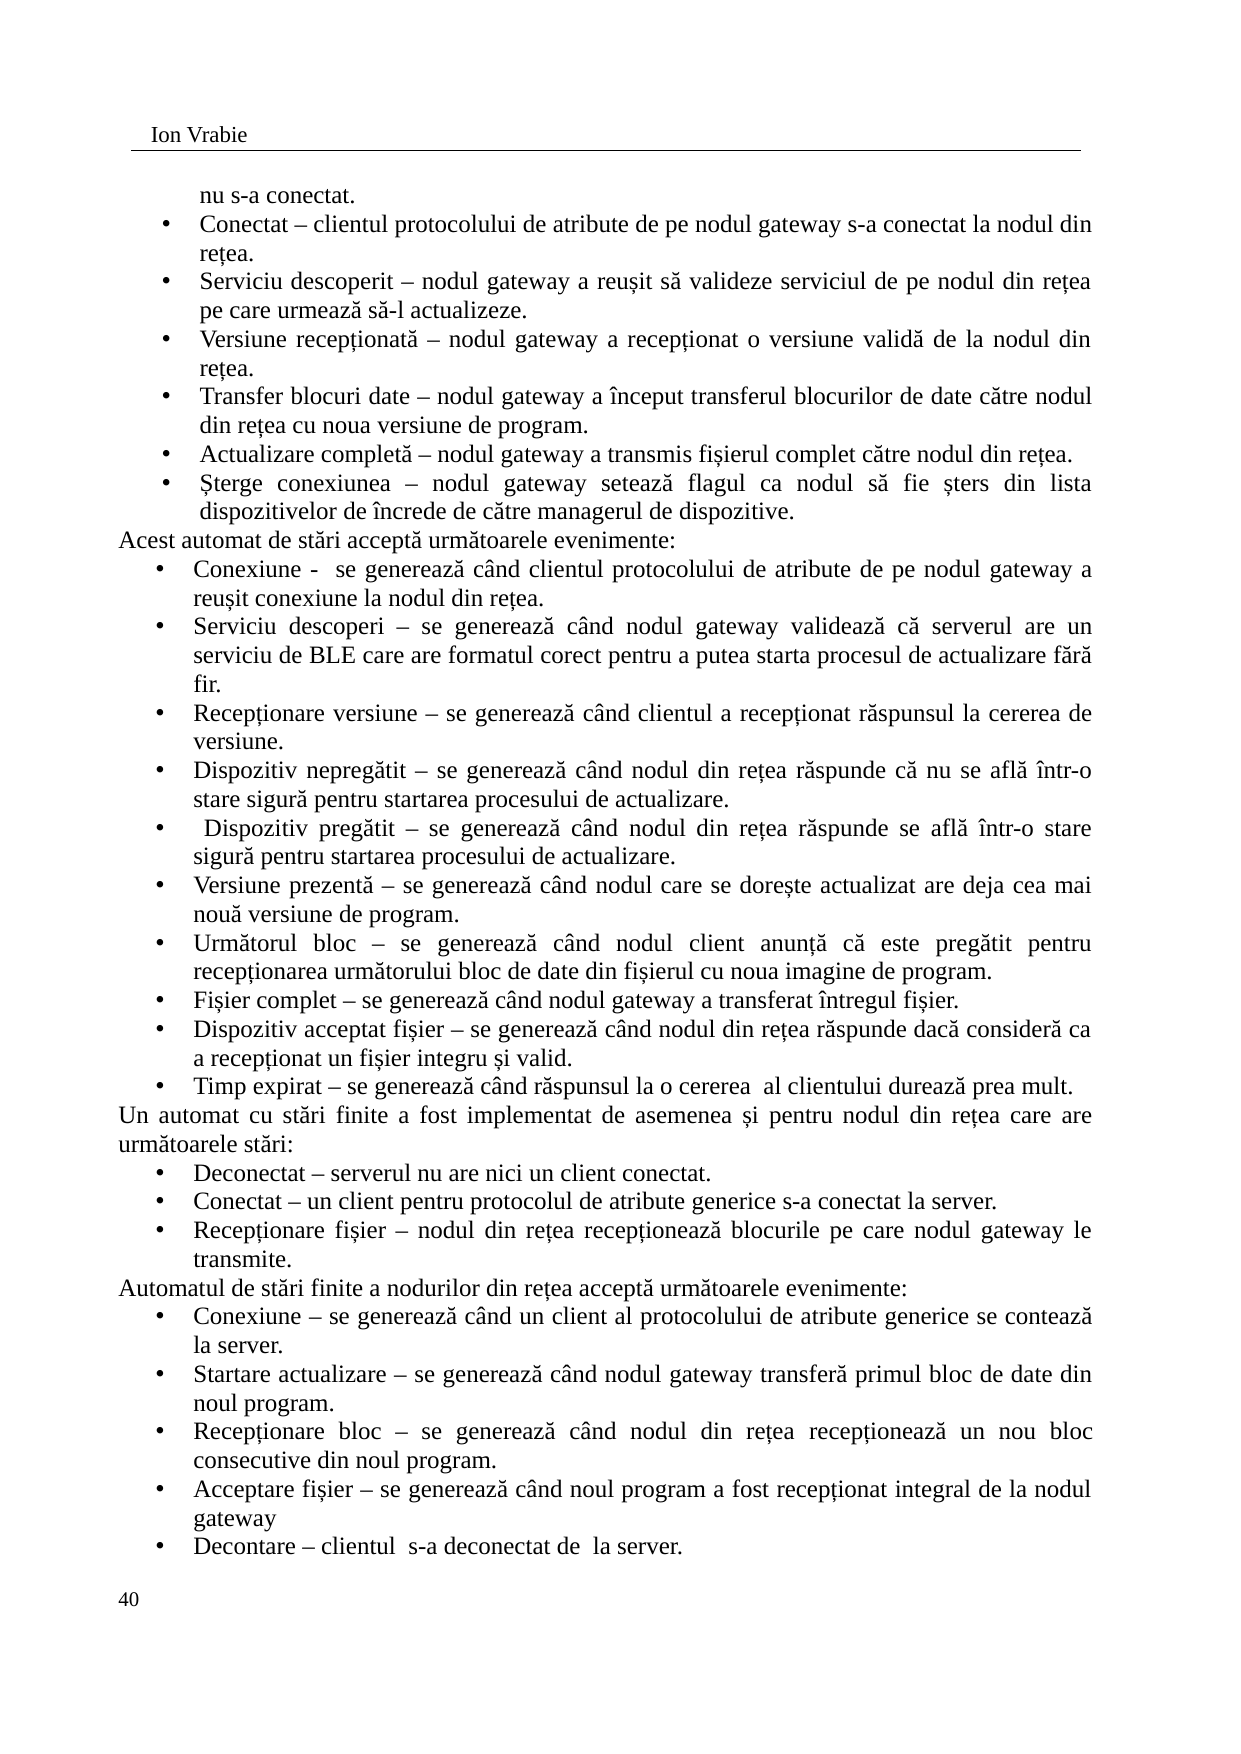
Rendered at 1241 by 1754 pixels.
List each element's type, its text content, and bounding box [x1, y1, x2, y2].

list Conectat – clientul protocolului de atribute de pe nodul gateway s-a conectat la nodul din rețea. [162, 209, 1093, 266]
list Timp expirat – se generează când răspunsul la o cererea al clientului durează prea mult. [156, 1071, 1093, 1100]
list Startare actualizare – se generează când nodul gateway transferă primul bloc de date din noul program. [156, 1359, 1093, 1416]
text Automatul de stări finite a nodurilor din rețea acceptă următoarele evenimente: [118, 1273, 1093, 1301]
list nu s-a conectat. [162, 180, 1093, 209]
list Următorul bloc – se generează când nodul client anunță că este pregătit pentru recepționarea următorului bloc de date din fișierul cu noua imagine de program. [156, 928, 1093, 985]
text Un automat cu stări finite a fost implementat de asemenea și pentru nodul din rețea care are următoarele stări: [118, 1100, 1093, 1158]
list Acceptare fișier – se generează când noul program a fost recepționat integral de la nodul gateway [156, 1474, 1093, 1531]
list Decontare – clientul s-a deconectat de la server. [156, 1531, 1093, 1560]
list Șterge conexiunea – nodul gateway setează flagul ca nodul să fie șters din lista dispozitivelor de încrede de către managerul de dispozitive. [162, 468, 1093, 525]
list Dispozitiv nepregătit – se generează când nodul din rețea răspunde că nu se află într-o stare sigură pentru startarea procesului de actualizare. [156, 755, 1093, 813]
list Actualizare completă – nodul gateway a transmis fișierul complet către nodul din rețea. [162, 439, 1093, 468]
list Recepționare versiune – se generează când clientul a recepționat răspunsul la cererea de versiune. [156, 698, 1093, 755]
list Deconectat – serverul nu are nici un client conectat. [156, 1158, 1093, 1186]
list Versiune recepționată – nodul gateway a recepționat o versiune validă de la nodul din rețea. [162, 324, 1093, 381]
list Dispozitiv pregătit – se generează când nodul din rețea răspunde se află într-o stare sigură pentru startarea procesului de actualizare. [156, 813, 1093, 870]
list Fișier complet – se generează când nodul gateway a transferat întregul fișier. [156, 985, 1093, 1014]
list Serviciu descoperit – nodul gateway a reușit să valideze serviciul de pe nodul din rețea pe care urmează să-l actualizeze. [162, 266, 1093, 324]
text Acest automat de stări acceptă următoarele evenimente: [118, 525, 1093, 554]
list Conexiune – se generează când un client al protocolului de atribute generice se contează la server. [156, 1301, 1093, 1359]
list Dispozitiv acceptat fișier – se generează când nodul din rețea răspunde dacă consideră ca a recepționat un fișier integru și valid. [156, 1014, 1093, 1071]
list Conexiune - se generează când clientul protocolului de atribute de pe nodul gateway a reușit conexiune la nodul din rețea. [156, 554, 1093, 611]
list Recepționare bloc – se generează când nodul din rețea recepționează un nou bloc consecutive din noul program. [156, 1416, 1093, 1474]
list Conectat – un client pentru protocolul de atribute generice s-a conectat la server. [156, 1186, 1093, 1215]
list Serviciu descoperi – se generează când nodul gateway validează că serverul are un serviciu de BLE care are formatul corect pentru a putea starta procesul de actualizare fără fir. [156, 611, 1093, 698]
list Transfer blocuri date – nodul gateway a început transferul blocurilor de date către nodul din rețea cu noua versiune de program. [162, 381, 1093, 439]
list Recepționare fișier – nodul din rețea recepționează blocurile pe care nodul gateway le transmite. [156, 1215, 1093, 1273]
list Versiune prezentă – se generează când nodul care se dorește actualizat are deja cea mai nouă versiune de program. [156, 870, 1093, 928]
